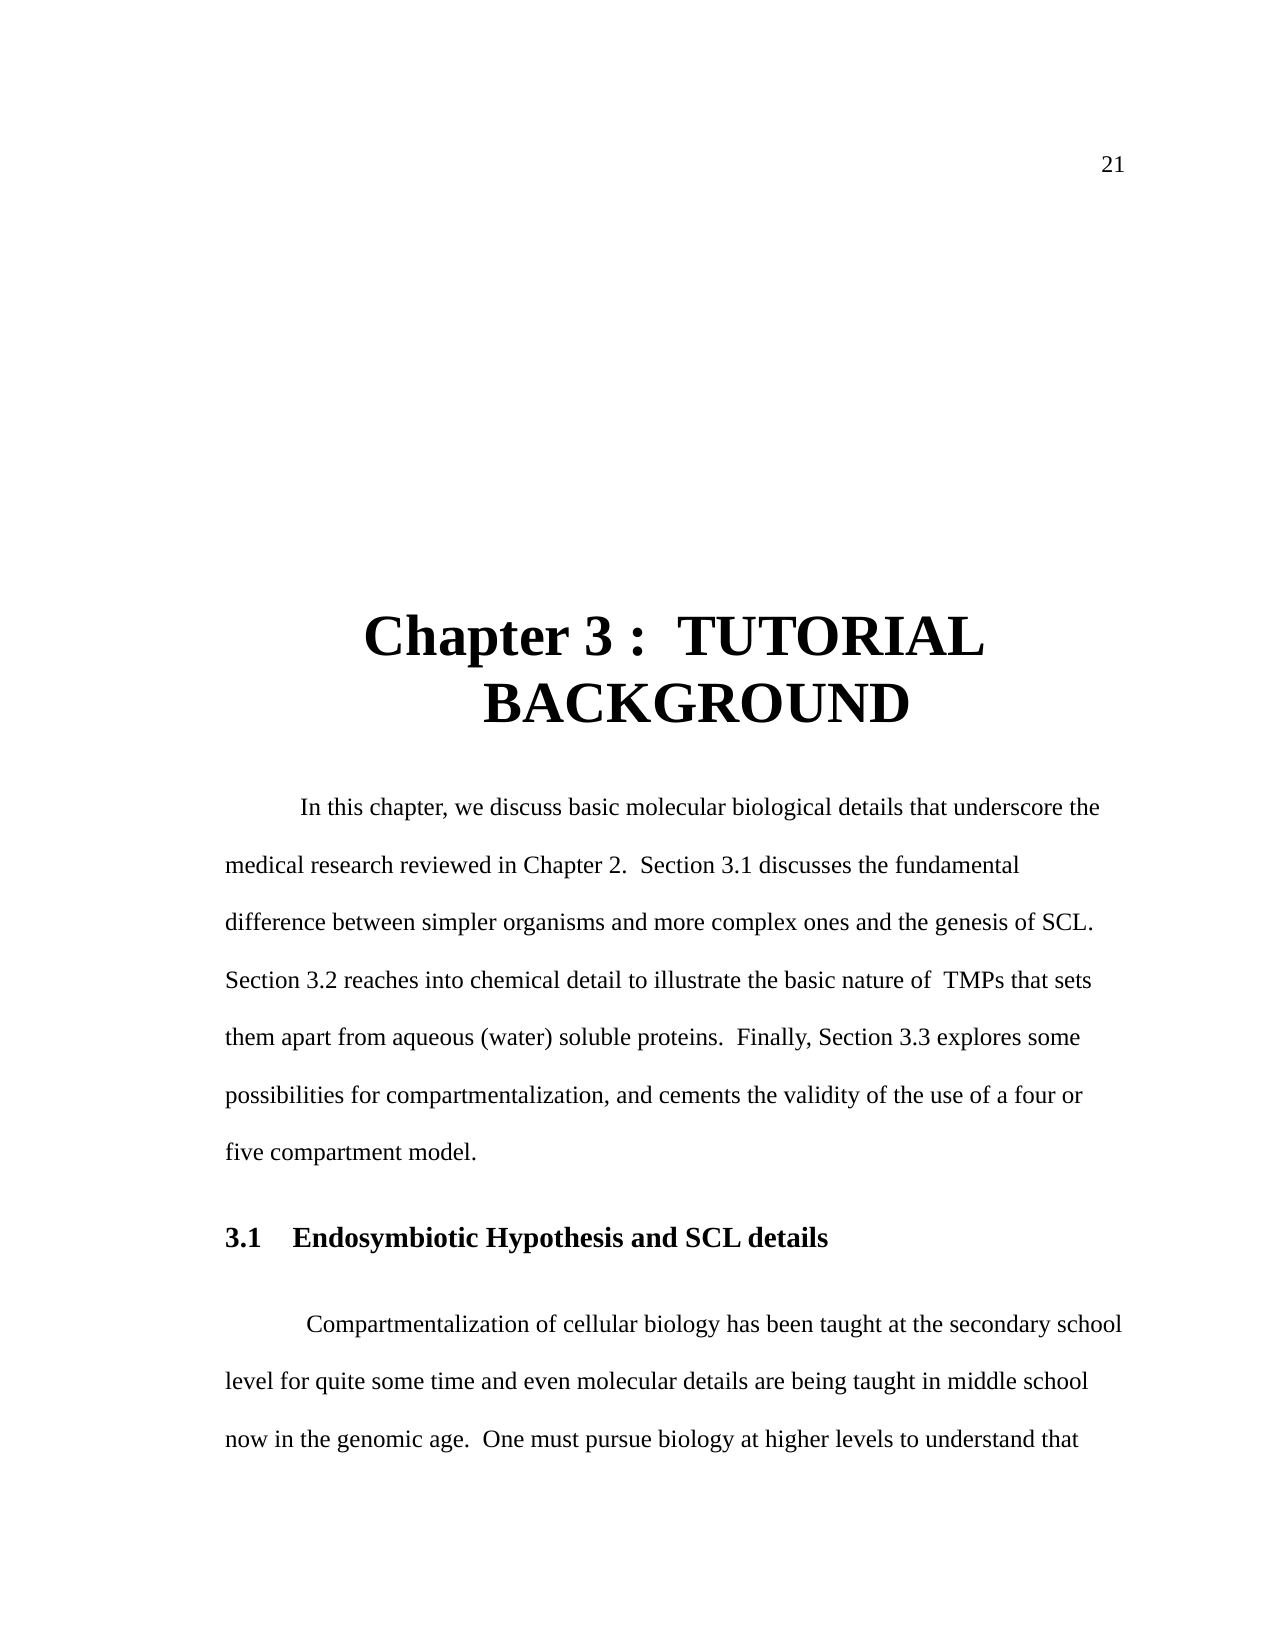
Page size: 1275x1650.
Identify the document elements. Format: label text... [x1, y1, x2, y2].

text In this chapter, we discuss basic molecular biological details that underscore the medical research reviewed in Chapter 2. Section 3.1 discusses the fundamental difference between simpler organisms and more complex ones and the genesis of SCL. Section 3.2 reaches into chemical detail to illustrate the basic nature of TMPs that sets them apart from aqueous (water) soluble proteins. Finally, Section 3.3 explores some possibilities for compartmentalization, and cements the validity of the use of a four or five compartment model. [225, 792, 1125, 1166]
text Compartmentalization of cellular biology has been taught at the secondary school level for quite some time and even molecular details are being taught in middle school now in the genomic age. One must pursue biology at higher levels to understand that [225, 1309, 1125, 1452]
subtitle Endosymbiotic Hypothesis and SCL details [225, 1220, 1125, 1253]
subtitle TUTORIAL BACKGROUND [225, 601, 1125, 735]
